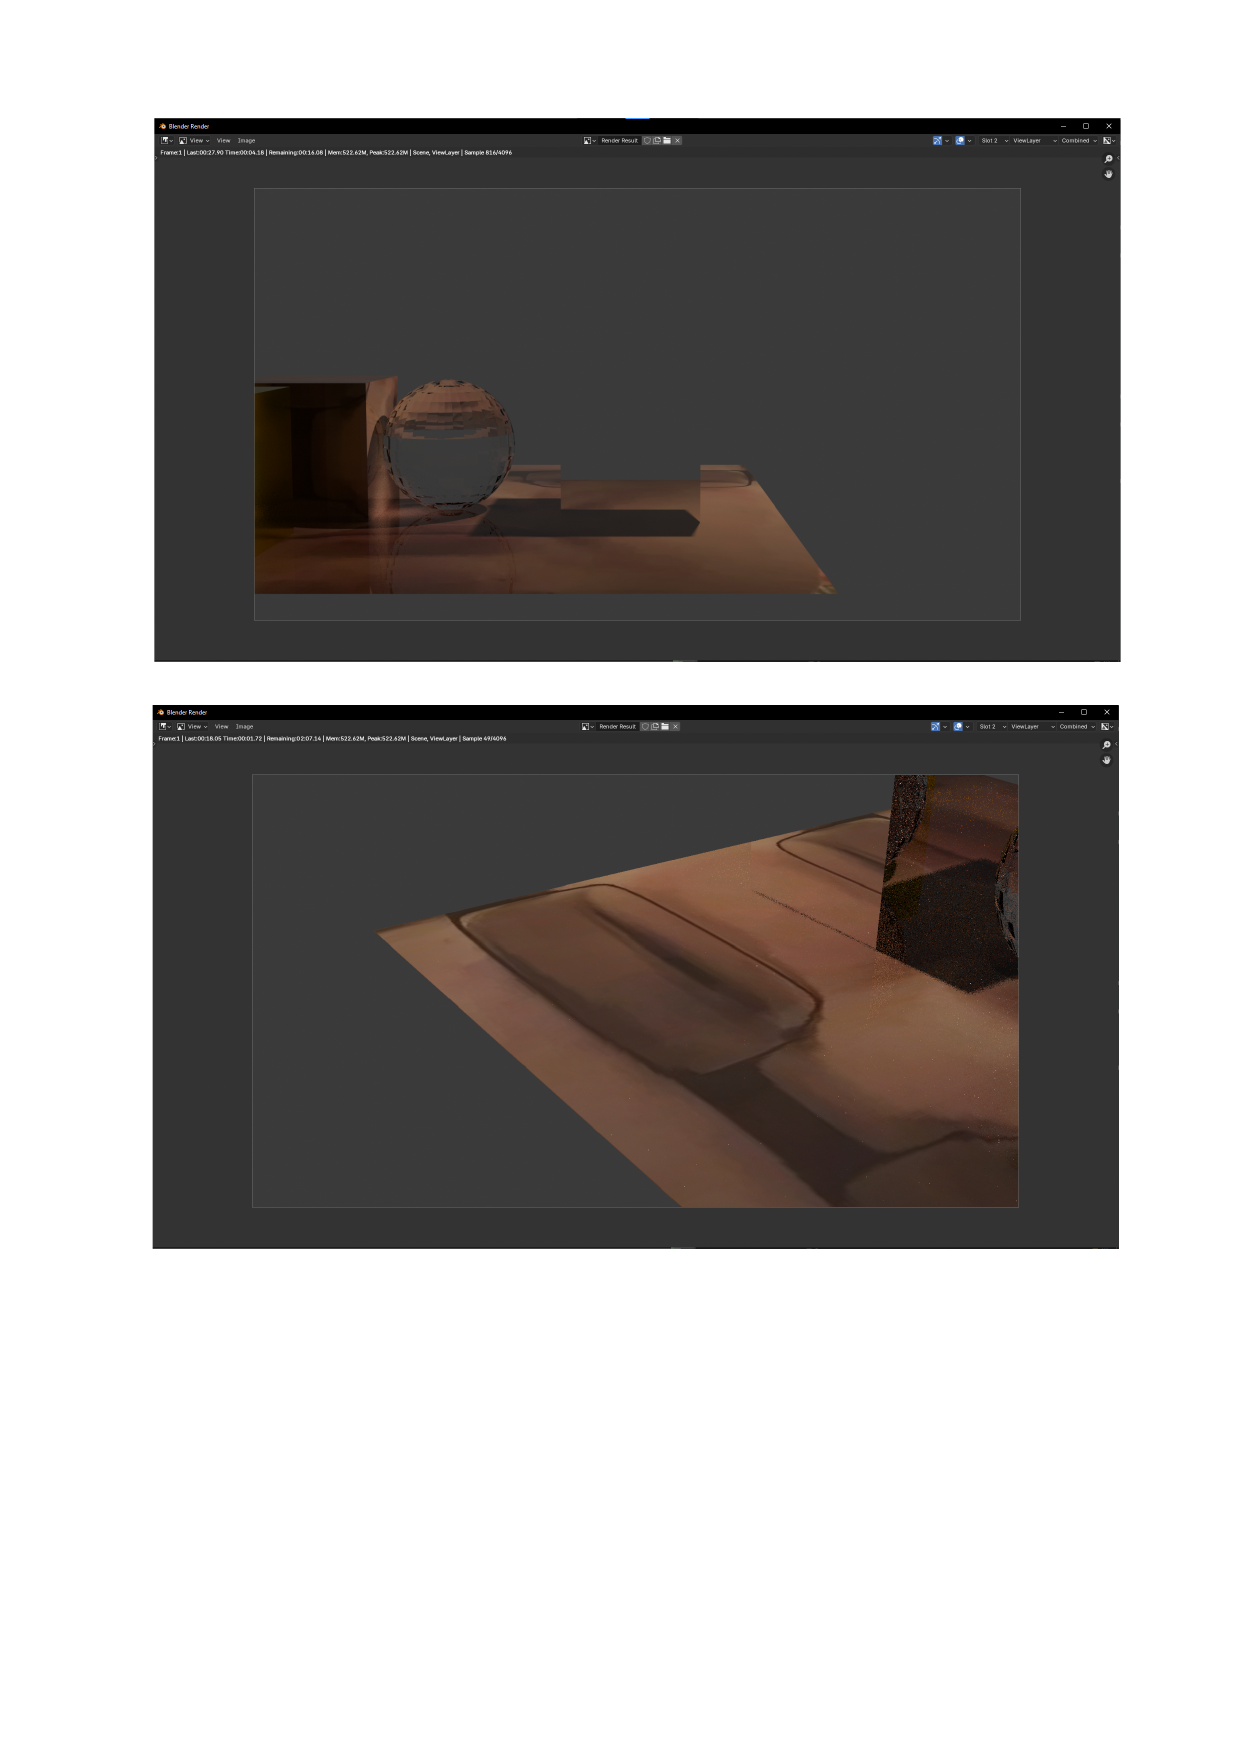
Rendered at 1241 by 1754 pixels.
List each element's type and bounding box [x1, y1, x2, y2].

picture [152, 705, 1119, 1249]
picture [154, 118, 1121, 662]
